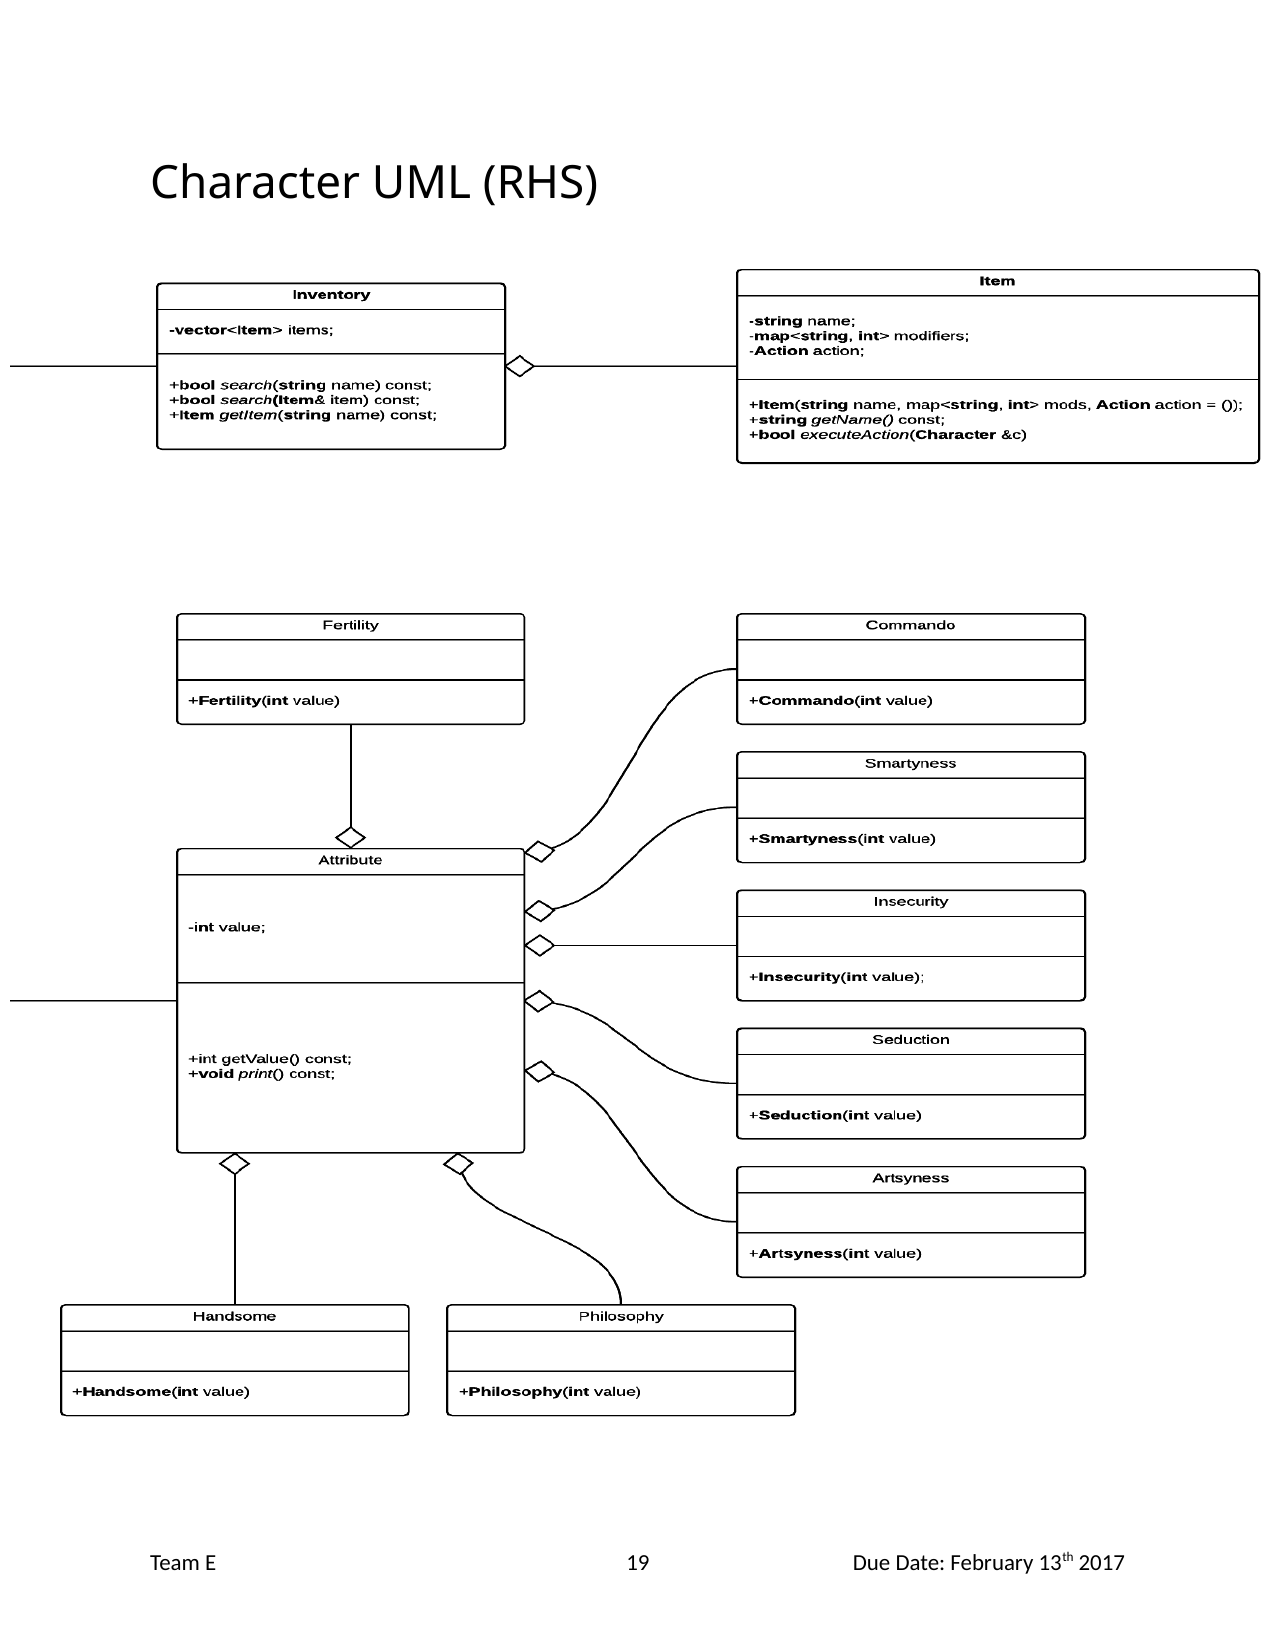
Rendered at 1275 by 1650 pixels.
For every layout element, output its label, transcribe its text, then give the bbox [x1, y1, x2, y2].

list Character UML (RHS) [150, 150, 1125, 212]
picture [10, 227, 1265, 1424]
